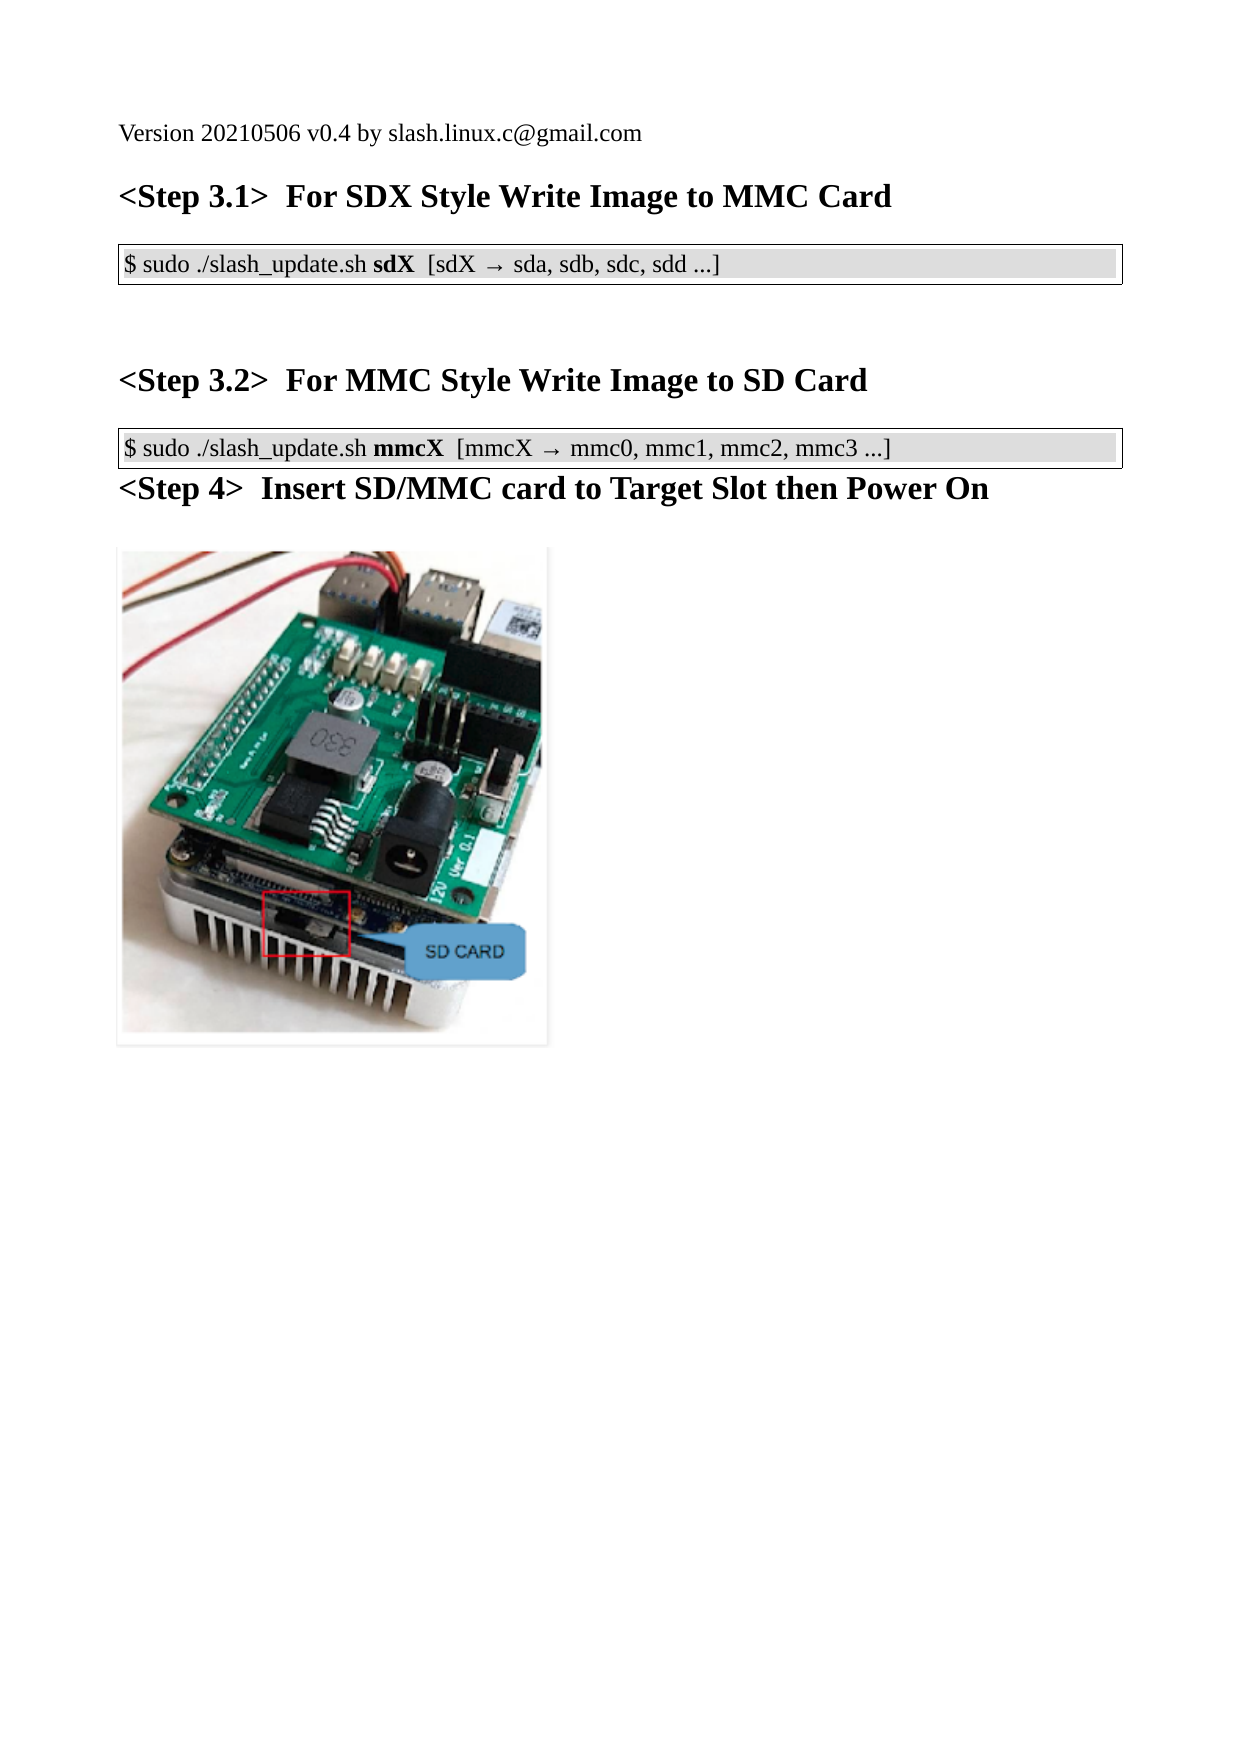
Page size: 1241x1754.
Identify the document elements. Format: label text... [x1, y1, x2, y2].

text <Step 3.1> For SDX Style Write Image to MMC Card [118, 176, 1122, 215]
table_header $ sudo ./slash_update.sh sdX [sdX → sda, sdb, sdc, sdd ...] [119, 245, 1122, 284]
text <Step 4> Insert SD/MMC card to Target Slot then Power On [118, 469, 1122, 506]
picture [116, 547, 555, 1048]
text <Step 3.2> For MMC Style Write Image to SD Card [118, 361, 1122, 399]
table_header $ sudo ./slash_update.sh mmcX [mmcX → mmc0, mmc1, mmc2, mmc3 ...] [119, 429, 1122, 468]
